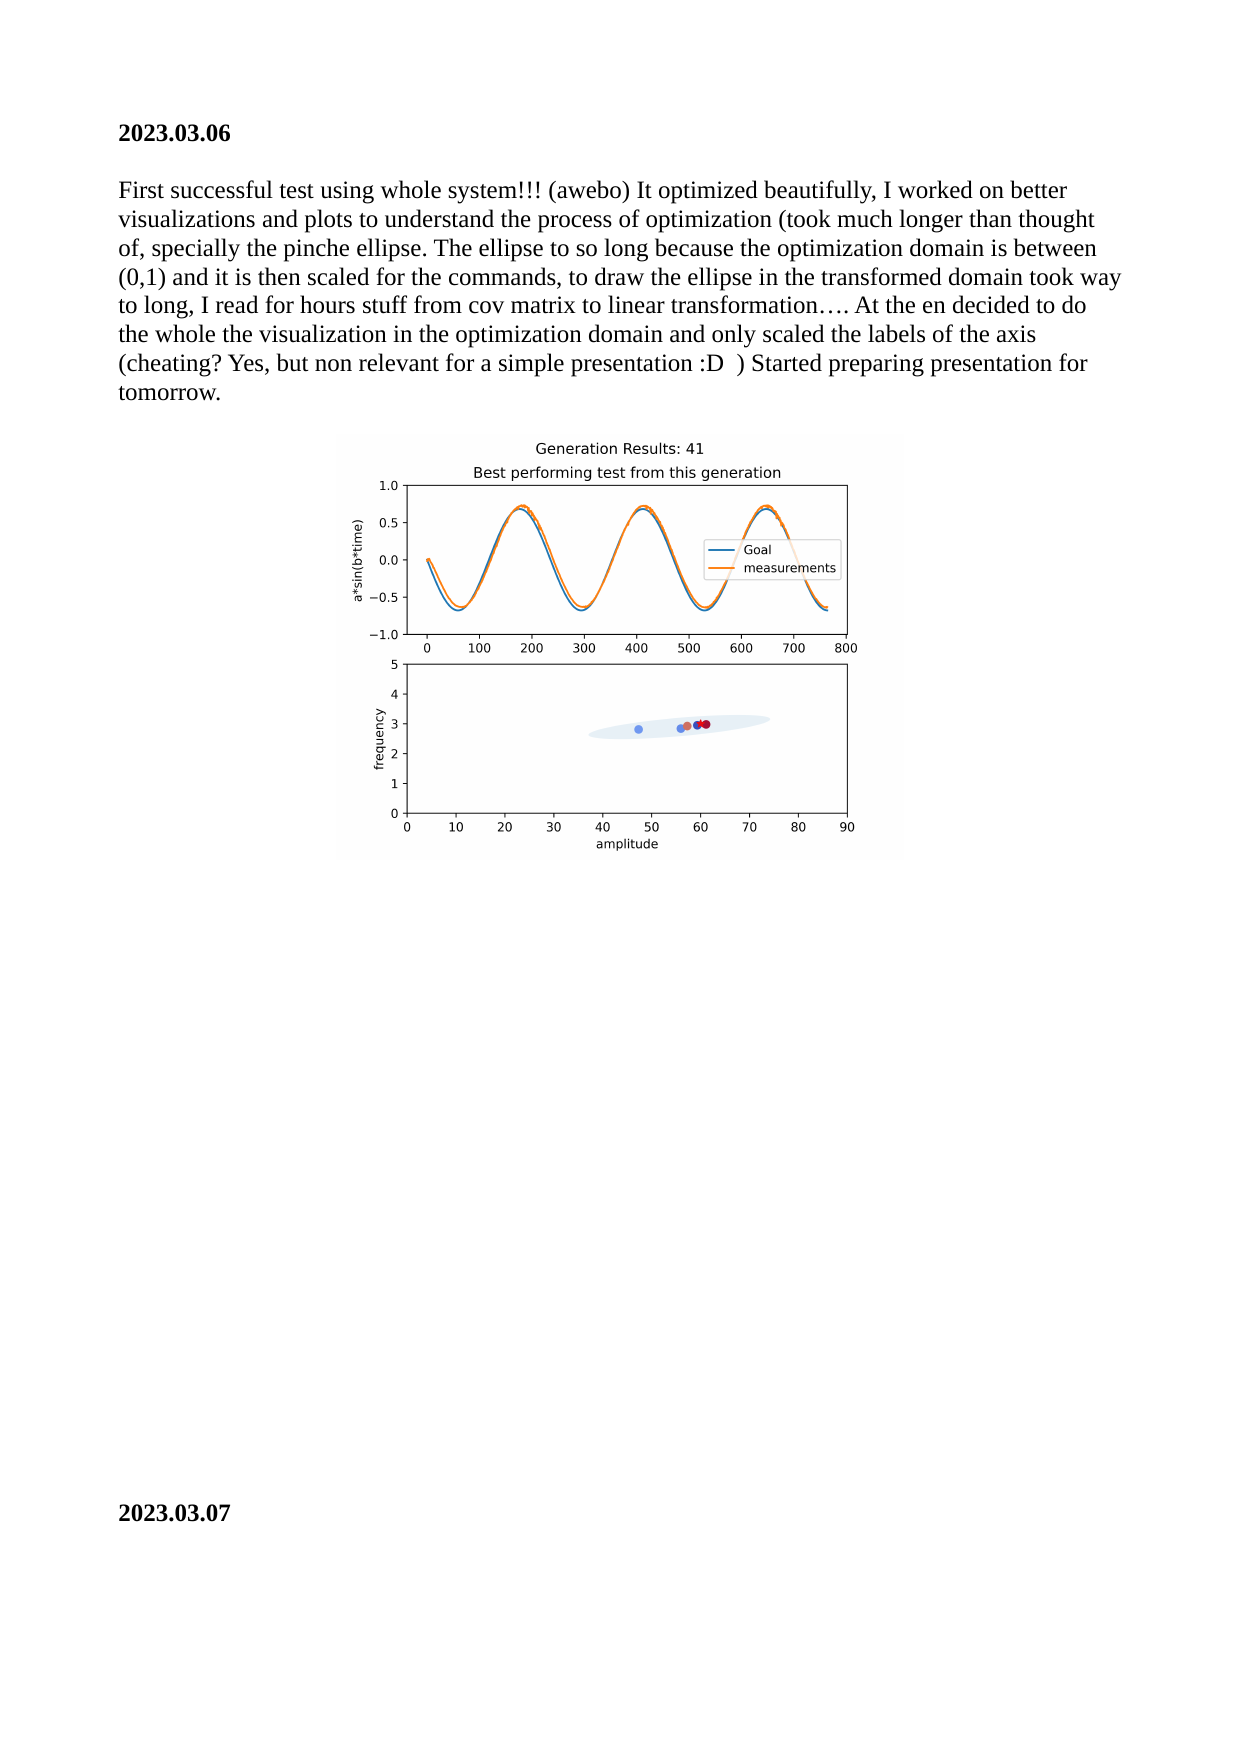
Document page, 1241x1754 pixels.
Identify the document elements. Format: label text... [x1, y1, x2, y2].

text First successful test using whole system!!! (awebo) It optimized beautifully, I worked on better visualizations and plots to understand the process of optimization (took much longer than thought of, specially the pinche ellipse. The ellipse to so long because the optimization domain is between (0,1) and it is then scaled for the commands, to draw the ellipse in the transformed domain took way to long, I read for hours stuff from cov matrix to linear transformation…. At the en decided to do the whole the visualization in the optimization domain and only scaled the labels of the axis (cheating? Yes, but non relevant for a simple presentation :D ) Started preparing presentation for tomorrow. [118, 176, 1122, 406]
picture [336, 434, 904, 860]
text 2023.03.07 [118, 1498, 1122, 1527]
text 2023.03.06 [118, 118, 1122, 147]
